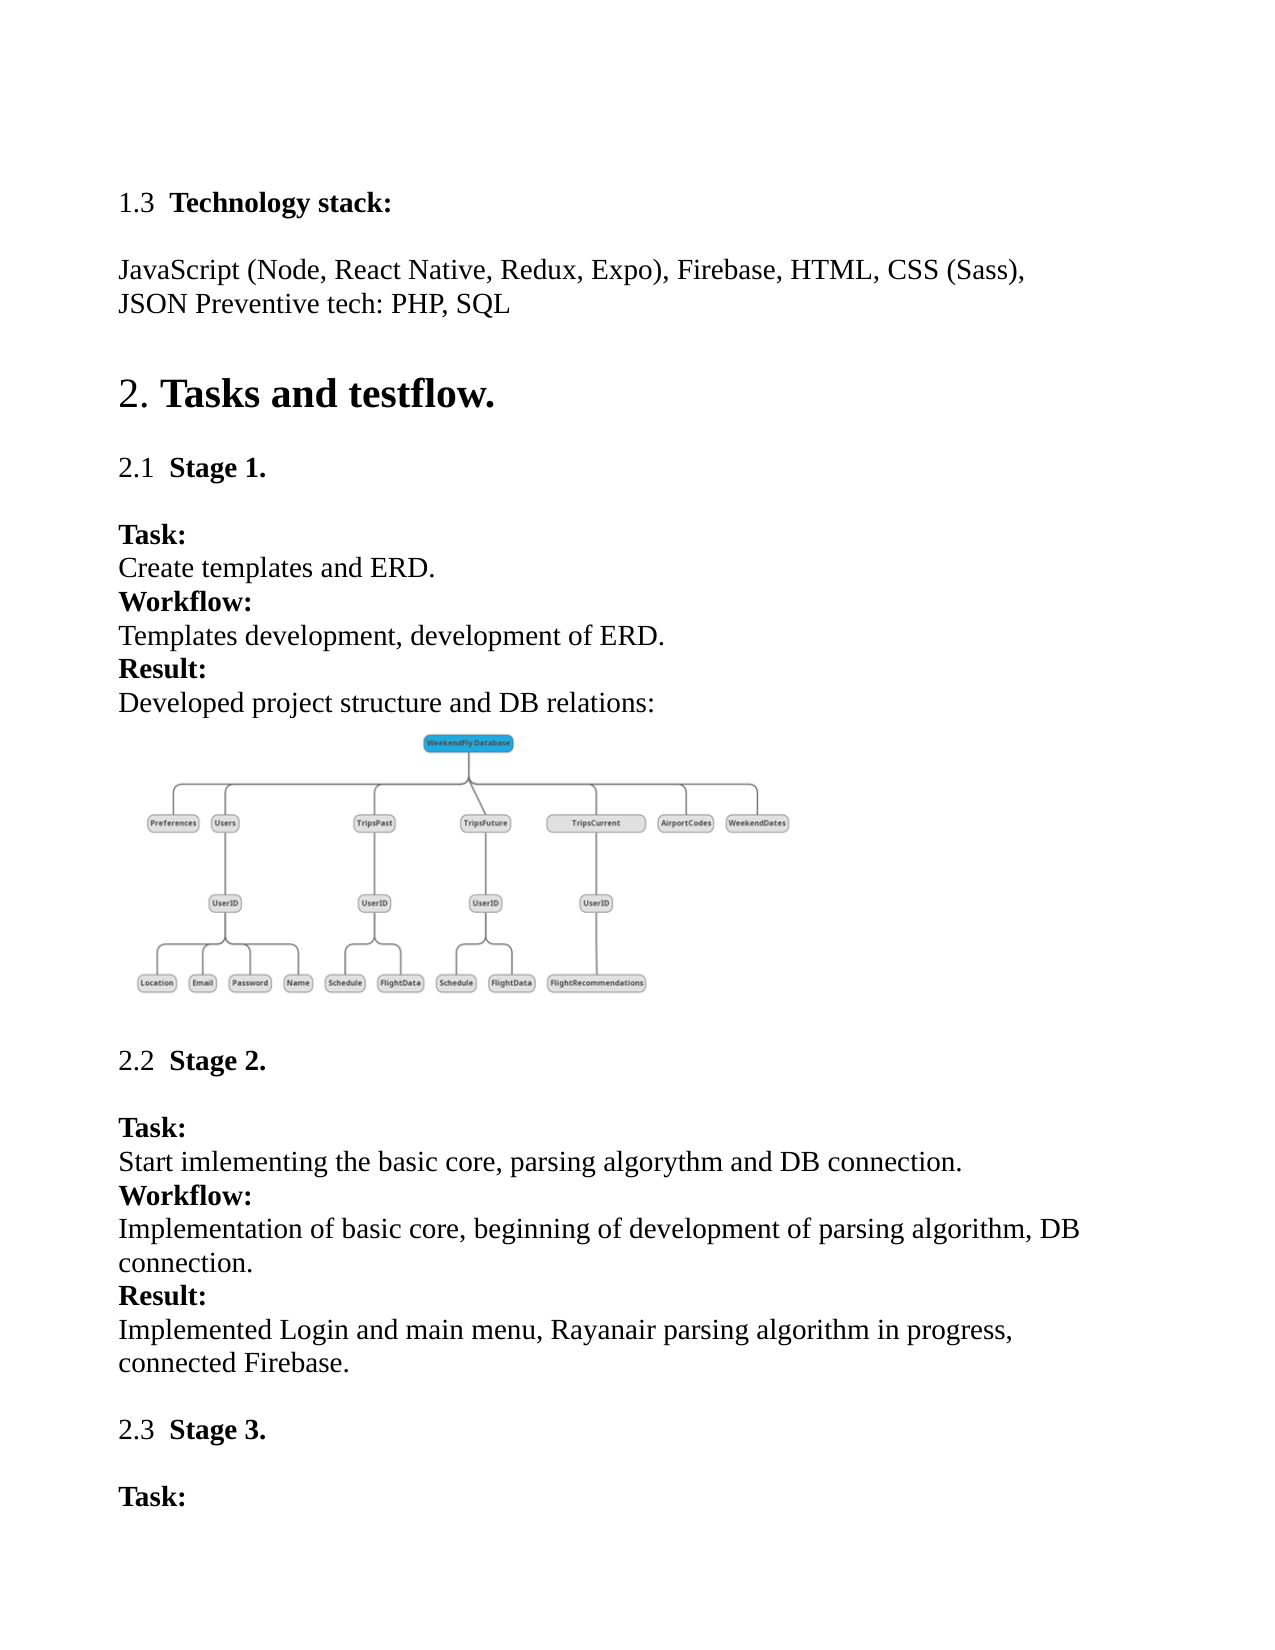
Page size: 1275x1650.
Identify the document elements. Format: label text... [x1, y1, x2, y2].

text Start imlementing the basic core, parsing algorythm and DB connection. [118, 1144, 1157, 1178]
text connected Firebase. [118, 1345, 1157, 1379]
picture [121, 718, 806, 1010]
text Task: [118, 1479, 1157, 1513]
text JavaScript (Node, React Native, Redux, Expo), Firebase, HTML, CSS (Sass), [118, 252, 1157, 286]
text 1.3 Technology stack: [118, 185, 1157, 219]
text Implementation of basic core, beginning of development of parsing algorithm, DB connection. [118, 1211, 1157, 1278]
text Developed project structure and DB relations: [118, 685, 1157, 718]
text Create templates and ERD. [118, 551, 1157, 584]
text 2.1 Stage 1. [118, 450, 1157, 483]
text JSON Preventive tech: PHP, SQL [118, 286, 1157, 319]
text Result: [118, 1278, 1157, 1312]
text Result: [118, 651, 1157, 685]
text Templates development, development of ERD. [118, 618, 1157, 651]
text Workflow: [118, 1178, 1157, 1211]
text Task: [118, 1111, 1157, 1144]
text 2.3 Stage 3. [118, 1412, 1157, 1446]
text 2. Tasks and testflow. [118, 368, 1157, 416]
text Implemented Login and main menu, Rayanair parsing algorithm in progress, [118, 1312, 1157, 1345]
text 2.2 Stage 2. [118, 1043, 1157, 1077]
text Workflow: [118, 584, 1157, 618]
text Task: [118, 517, 1157, 551]
